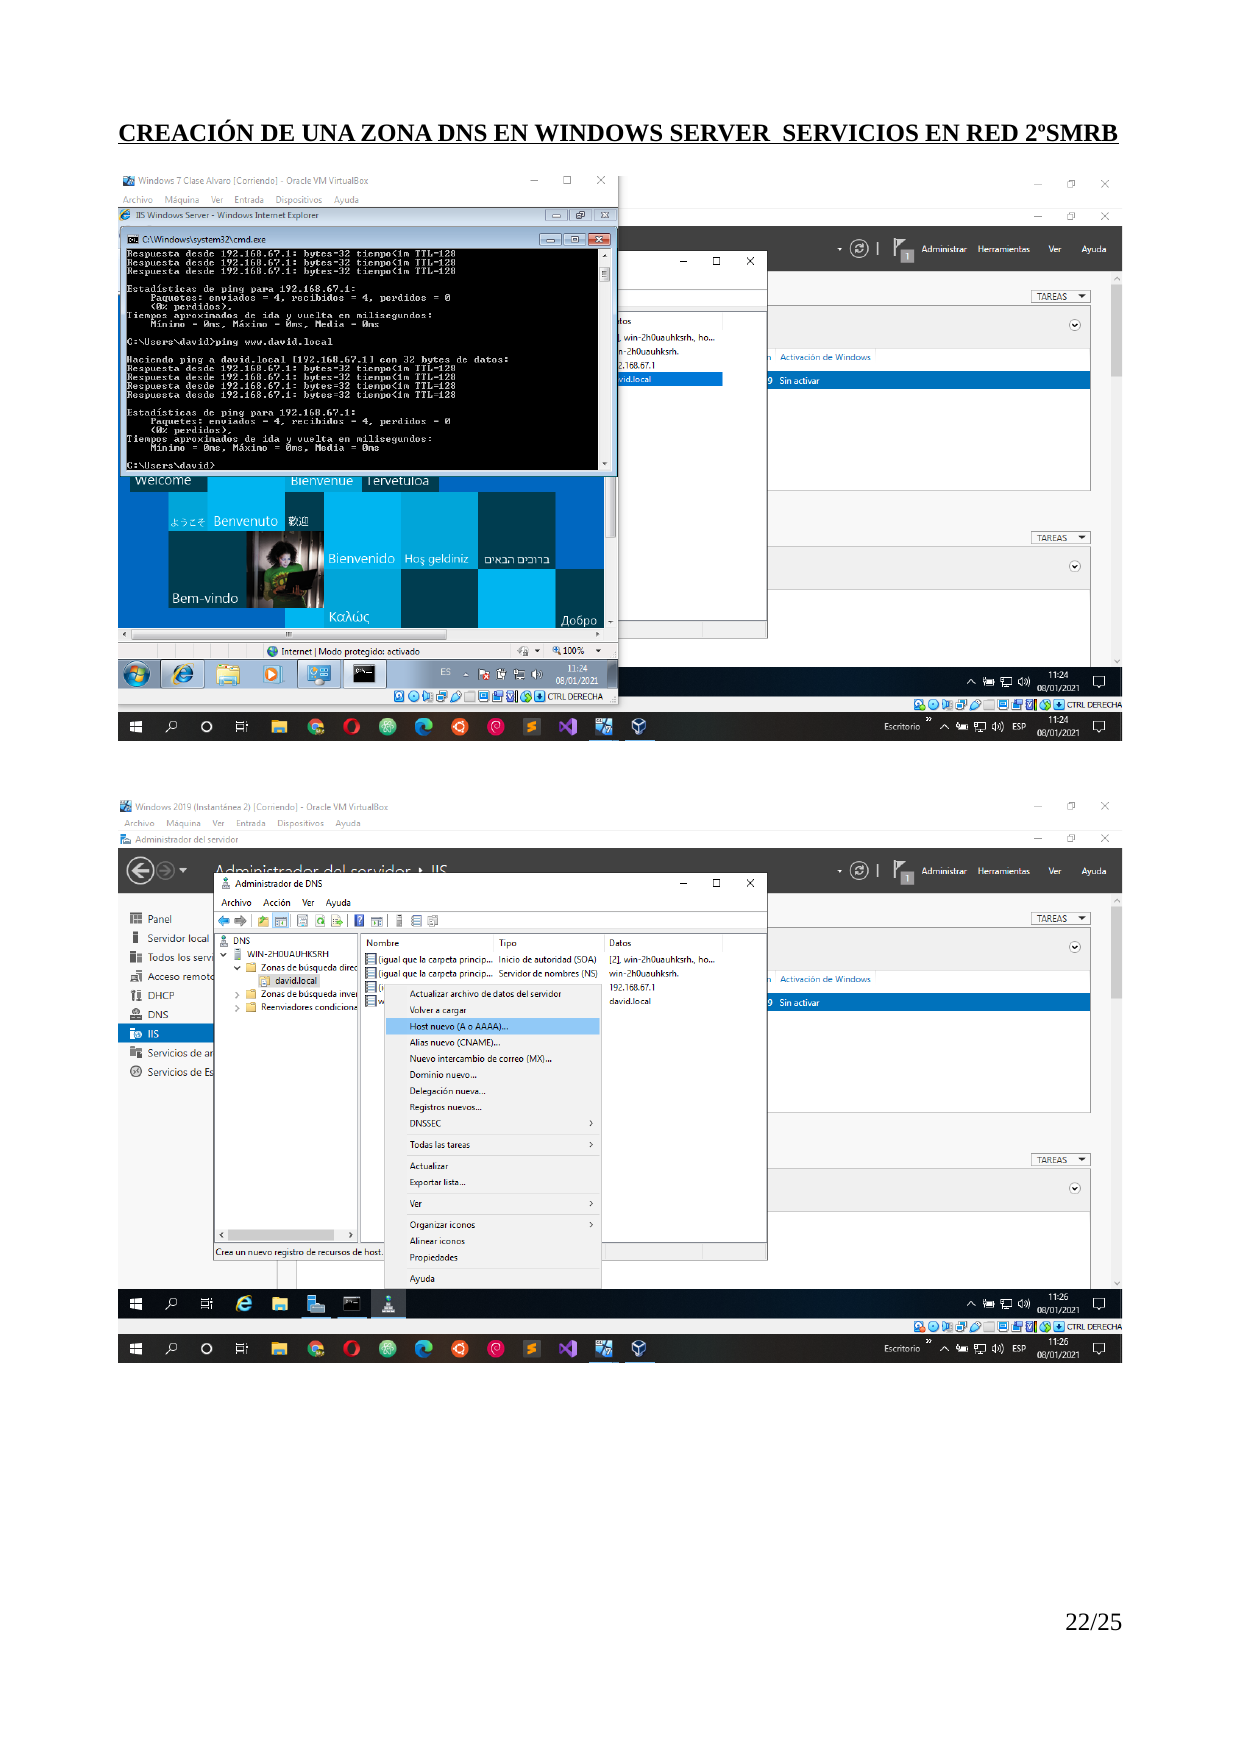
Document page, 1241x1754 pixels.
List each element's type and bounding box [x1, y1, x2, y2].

picture [118, 798, 1123, 1363]
picture [118, 176, 1123, 741]
